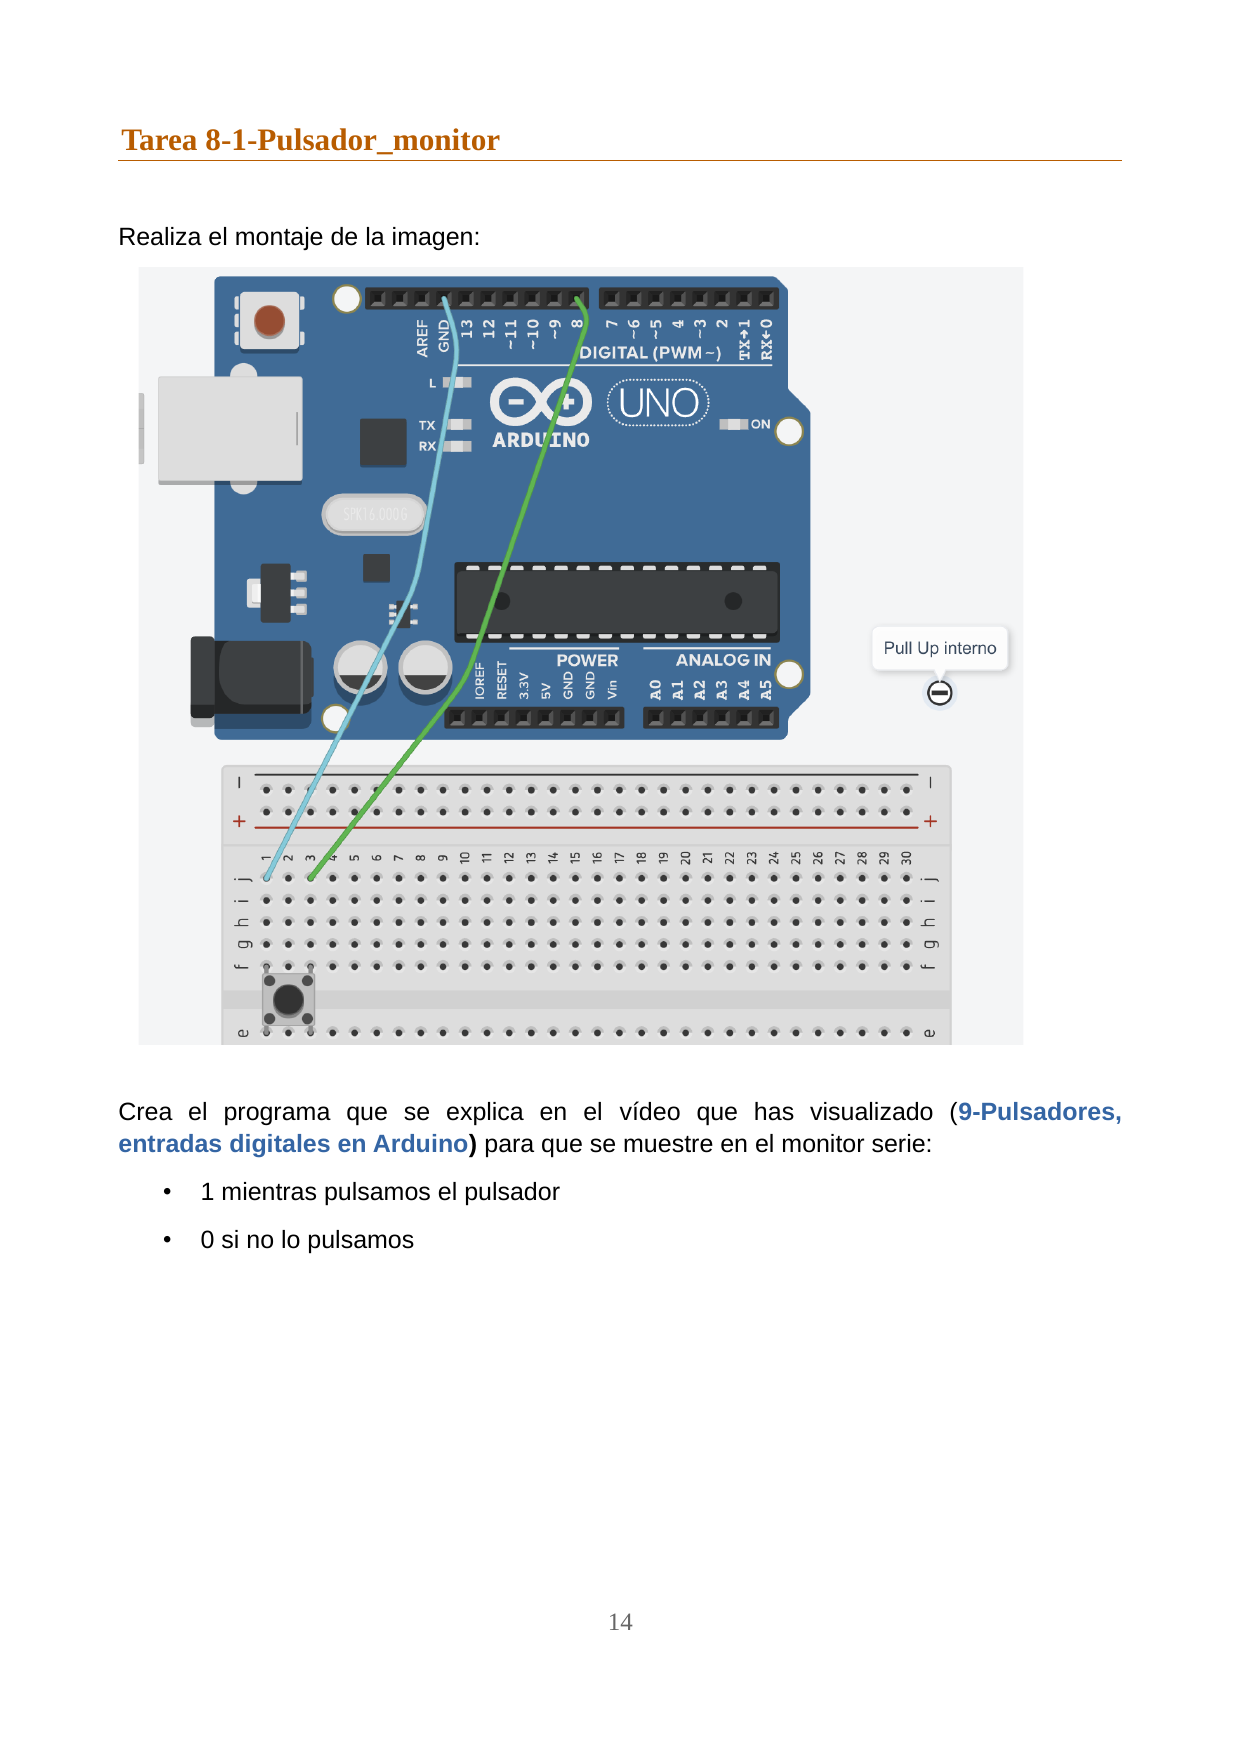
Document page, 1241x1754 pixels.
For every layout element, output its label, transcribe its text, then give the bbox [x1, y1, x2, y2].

list 0 si no lo pulsamos [163, 1225, 1122, 1254]
list 1 mientras pulsamos el pulsador [163, 1177, 1122, 1206]
text Crea el programa que se explica en el vídeo que has visualizado (9-Pulsadores, entradas digitales en Arduino) para que se muestre en el monitor serie: [118, 1096, 1122, 1158]
picture [138, 267, 1024, 1045]
text Realiza el montaje de la imagen: [118, 222, 1122, 250]
subtitle Tarea 8-1-Pulsador_monitor [118, 118, 1122, 160]
